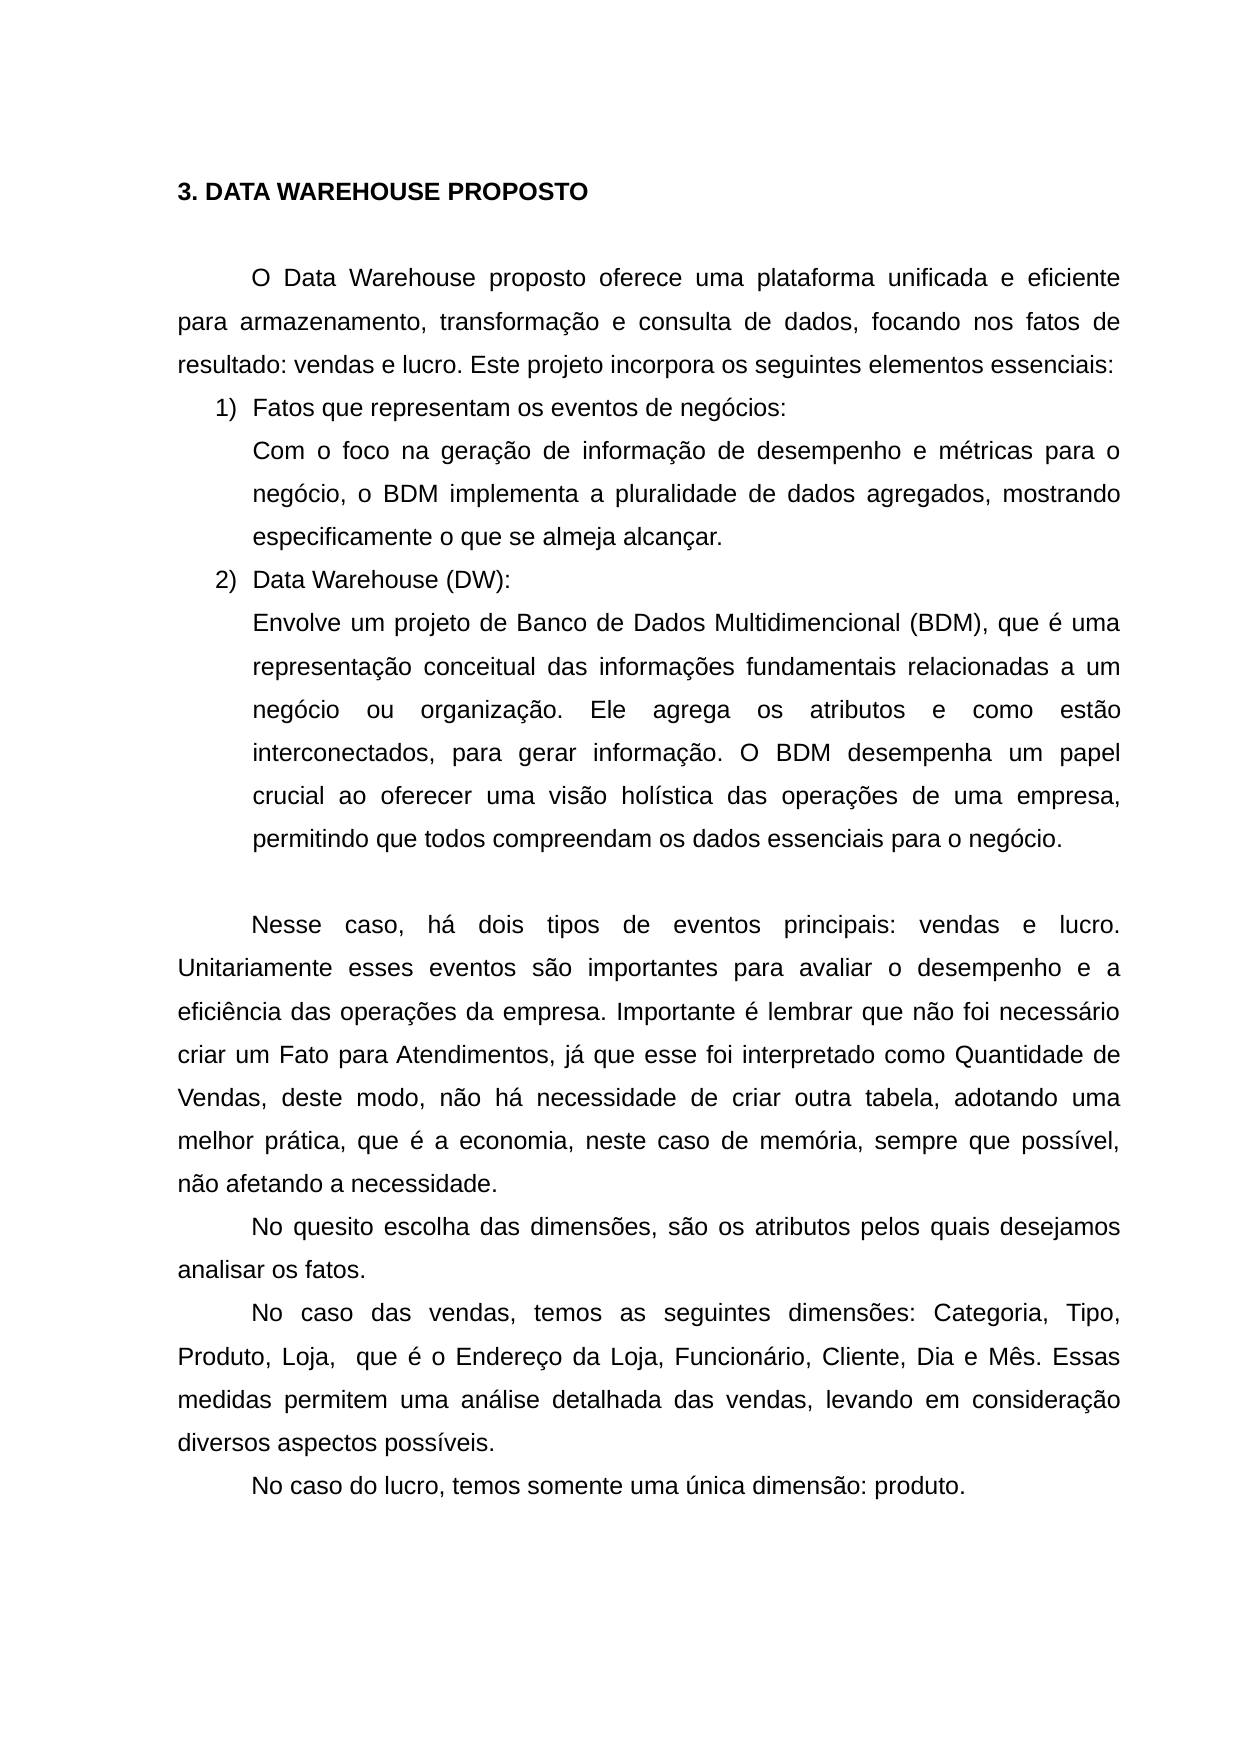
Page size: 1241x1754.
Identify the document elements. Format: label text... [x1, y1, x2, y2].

list Data Warehouse (DW): [215, 565, 1122, 594]
text No quesito escolha das dimensões, são os atributos pelos quais desejamos analisar os fatos. [177, 1212, 1122, 1284]
text No caso do lucro, temos somente uma única dimensão: produto. [177, 1471, 1122, 1500]
text No caso das vendas, temos as seguintes dimensões: Categoria, Tipo, Produto, Loja, que é o Endereço da Loja, Funcionário, Cliente, Dia e Mês. Essas medidas permitem uma análise detalhada das vendas, levando em consideração diversos aspectos possíveis. [177, 1298, 1122, 1457]
text Nesse caso, há dois tipos de eventos principais: vendas e lucro. Unitariamente esses eventos são importantes para avaliar o desempenho e a eficiência das operações da empresa. Importante é lembrar que não foi necessário criar um Fato para Atendimentos, já que esse foi interpretado como Quantidade de Vendas, deste modo, não há necessidade de criar outra tabela, adotando uma melhor prática, que é a economia, neste caso de memória, sempre que possível, não afetando a necessidade. [177, 910, 1122, 1198]
text Envolve um projeto de Banco de Dados Multidimencional (BDM), que é uma representação conceitual das informações fundamentais relacionadas a um negócio ou organização. Ele agrega os atributos e como estão interconectados, para gerar informação. O BDM desempenha um papel crucial ao oferecer uma visão holística das operações de uma empresa, permitindo que todos compreendam os dados essenciais para o negócio. [252, 608, 1122, 853]
text Com o foco na geração de informação de desempenho e métricas para o negócio, o BDM implementa a pluralidade de dados agregados, mostrando especificamente o que se almeja alcançar. [252, 436, 1122, 551]
list Fatos que representam os eventos de negócios: [215, 393, 1122, 422]
text 3. DATA WAREHOUSE PROPOSTO [177, 177, 1122, 206]
text O Data Warehouse proposto oferece uma plataforma unificada e eficiente para armazenamento, transformação e consulta de dados, focando nos fatos de resultado: vendas e lucro. Este projeto incorpora os seguintes elementos essenciais: [177, 263, 1122, 378]
